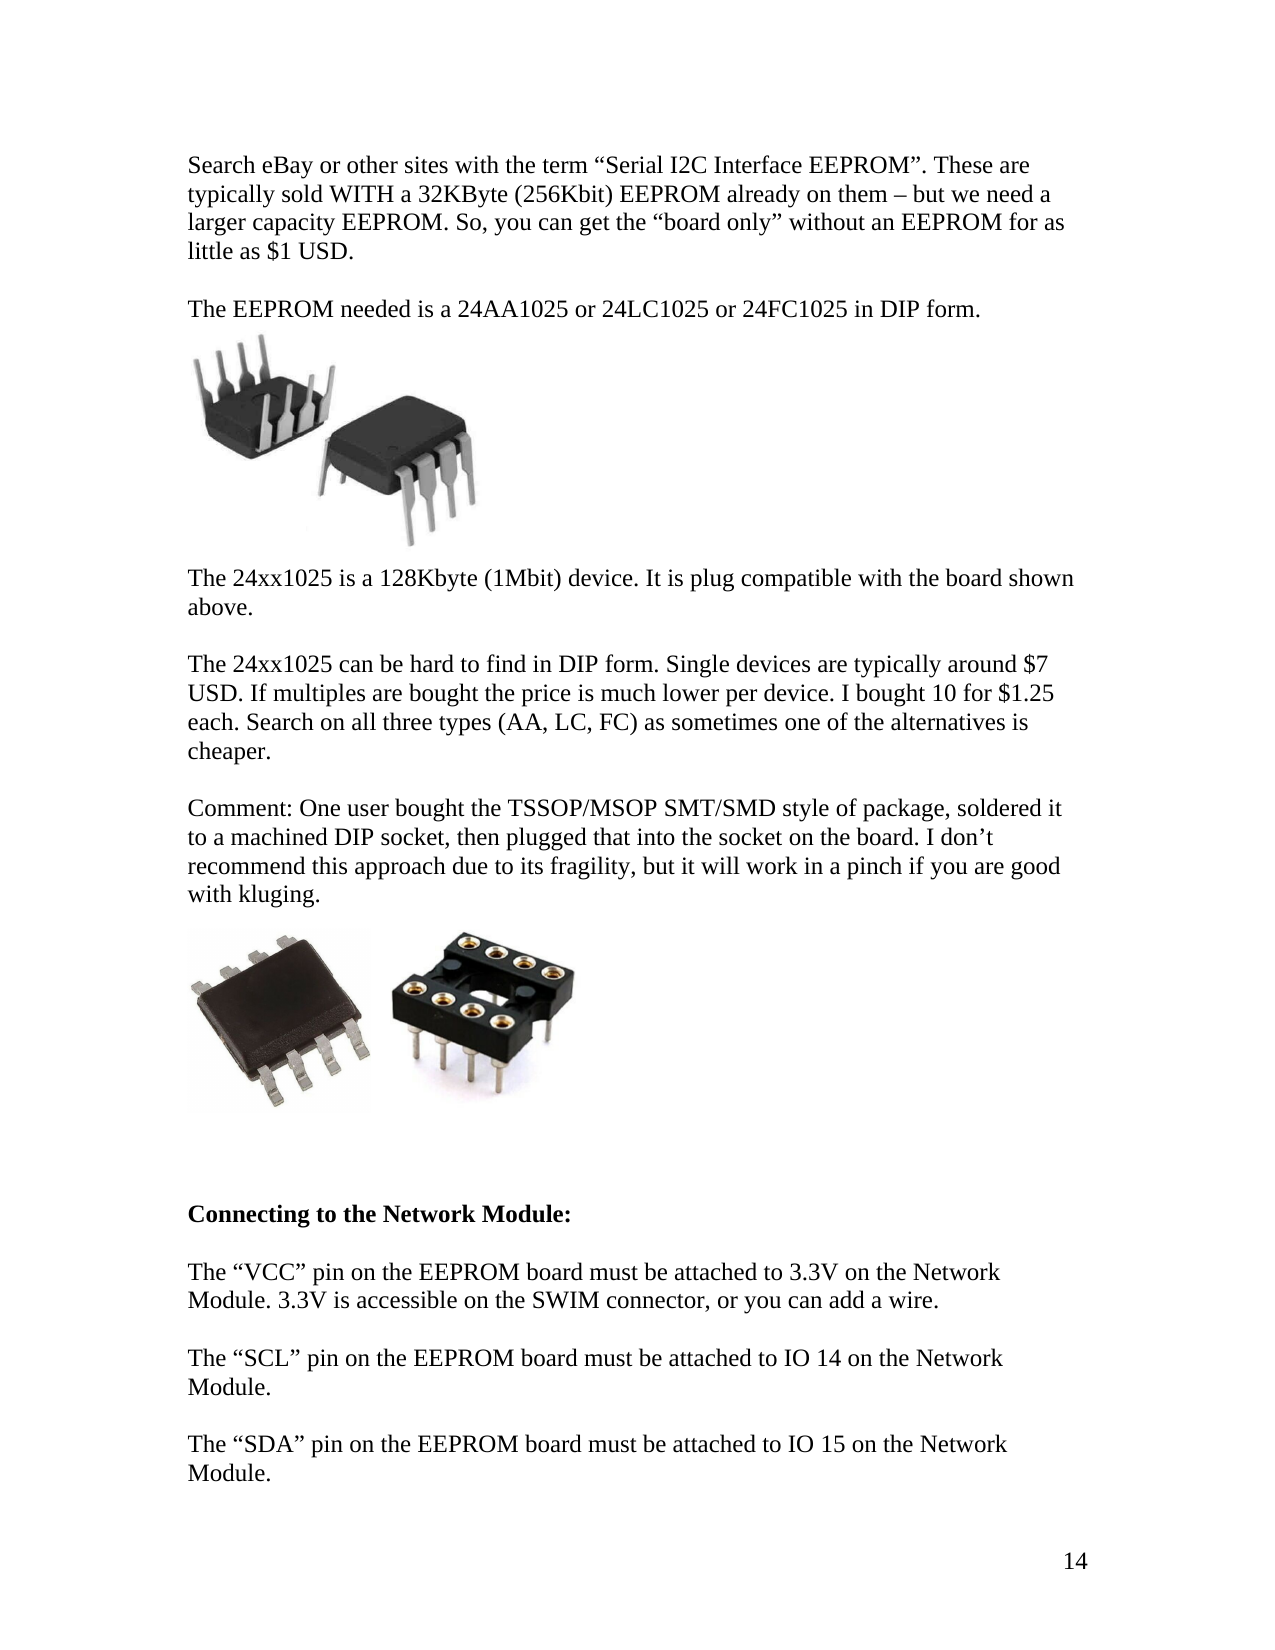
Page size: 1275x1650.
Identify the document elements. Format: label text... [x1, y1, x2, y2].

text Search eBay or other sites with the term “Serial I2C Interface EEPROM”. These are typically sold WITH a 32KByte (256Kbit) EEPROM already on them – but we need a larger capacity EEPROM. So, you can get the “board only” without an EEPROM for as little as $1 USD. [187, 150, 1087, 265]
text The “VCC” pin on the EEPROM board must be attached to 3.3V on the Network Module. 3.3V is accessible on the SWIM connector, or you can add a wire. [187, 1257, 1087, 1314]
text The 24xx1025 can be hard to find in DIP form. Single devices are typically around $7 USD. If multiples are bought the price is much lower per device. I bought 10 for $1.25 each. Search on all three types (AA, LC, FC) as sometimes one of the alternatives is cheaper. [187, 649, 1087, 764]
text The 24xx1025 is a 128Kbyte (1Mbit) device. It is plug compatible with the board shown above. [187, 563, 1087, 621]
picture [187, 908, 597, 1113]
text The “SDA” pin on the EEPROM board must be attached to IO 15 on the Network Module. [187, 1429, 1087, 1487]
picture [187, 322, 488, 564]
text The “SCL” pin on the EEPROM board must be attached to IO 14 on the Network Module. [187, 1343, 1087, 1401]
text Connecting to the Network Module: [187, 1199, 1087, 1228]
text Comment: One user bought the TSSOP/MSOP SMT/SMD style of package, soldered it to a machined DIP socket, then plugged that into the socket on the board. I don’t recommend this approach due to its fragility, but it will work in a pinch if you are good with kluging. [187, 793, 1087, 908]
text The EEPROM needed is a 24AA1025 or 24LC1025 or 24FC1025 in DIP form. [187, 294, 1087, 322]
